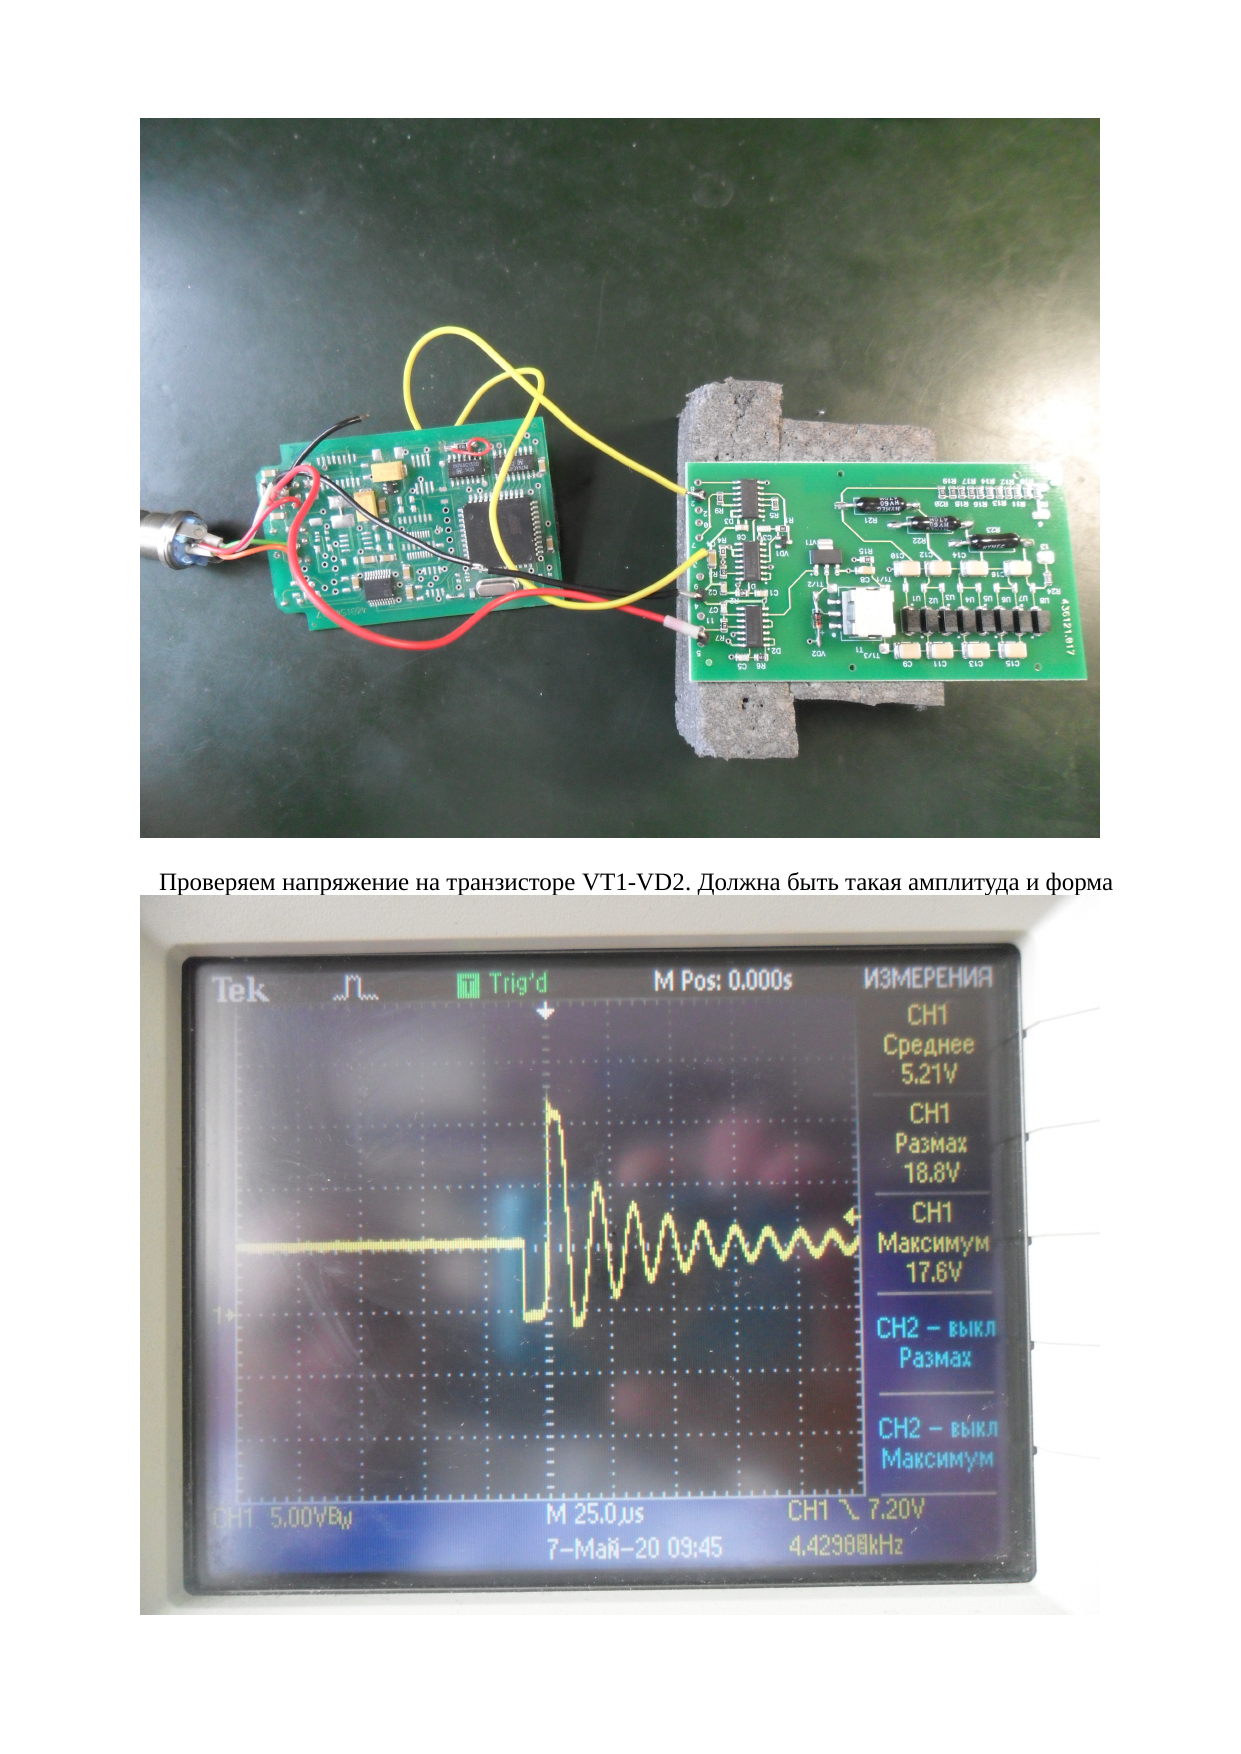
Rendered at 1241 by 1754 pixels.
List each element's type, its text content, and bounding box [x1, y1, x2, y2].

list Проверяем напряжение на транзисторе VT1-VD2. Должна быть такая амплитуда и форма [128, 867, 1122, 895]
picture [140, 118, 1100, 838]
picture [140, 895, 1100, 1615]
